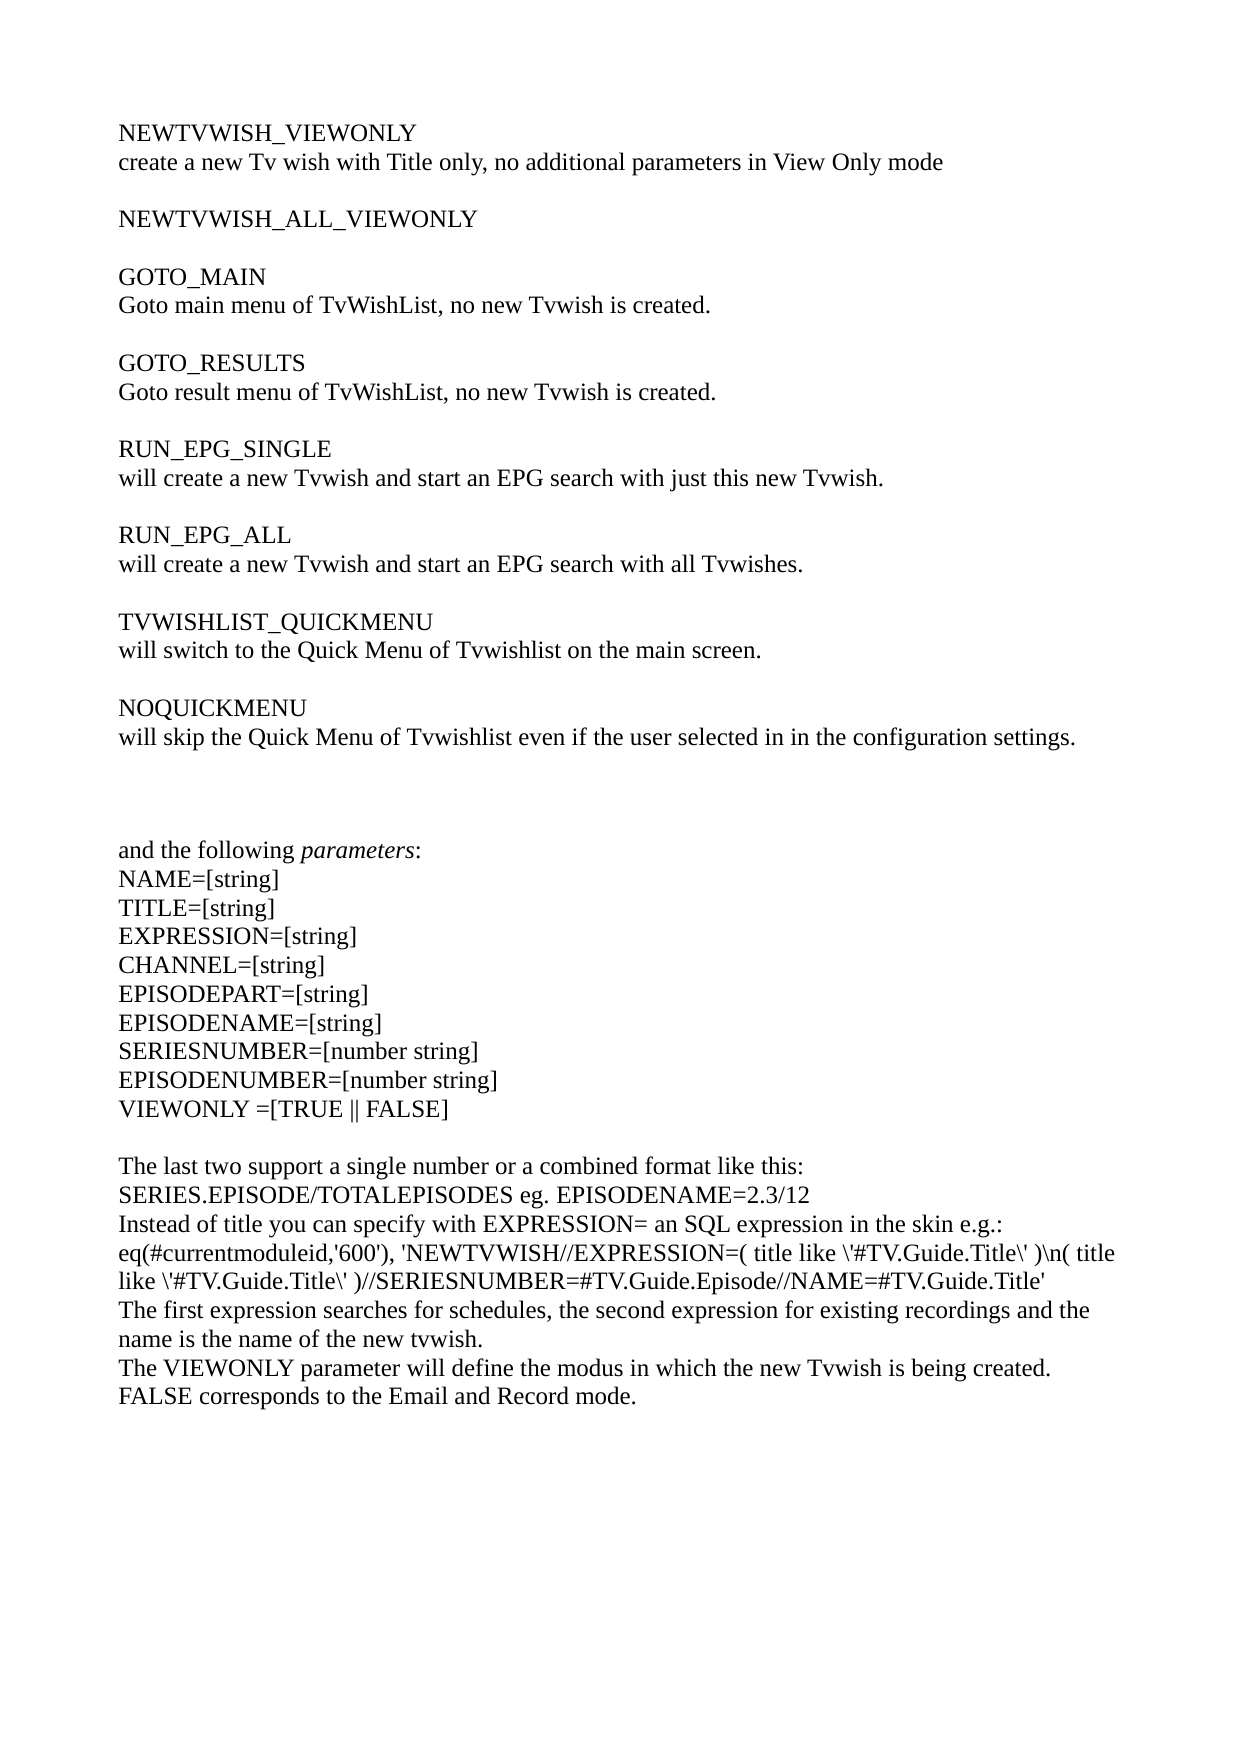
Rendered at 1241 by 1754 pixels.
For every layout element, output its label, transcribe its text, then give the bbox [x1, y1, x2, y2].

text TITLE=[string] [118, 893, 1122, 921]
text NOQUICKMENU [118, 693, 1122, 722]
text SERIESNUMBER=[number string] [118, 1036, 1122, 1065]
text TVWISHLIST_QUICKMENU [118, 607, 1122, 636]
text Goto result menu of TvWishList, no new Tvwish is created. [118, 377, 1122, 406]
text will create a new Tvwish and start an EPG search with all Tvwishes. [118, 549, 1122, 578]
text will create a new Tvwish and start an EPG search with just this new Tvwish. [118, 463, 1122, 492]
text NEWTVWISH_ALL_VIEWONLY [118, 204, 1122, 233]
text Goto main menu of TvWishList, no new Tvwish is created. [118, 291, 1122, 319]
text will skip the Quick Menu of Tvwishlist even if the user selected in in the configuration settings. [118, 722, 1122, 751]
text and the following parameters: [118, 835, 1122, 864]
text VIEWONLY =[TRUE || FALSE] [118, 1094, 1122, 1123]
text Instead of title you can specify with EXPRESSION= an SQL expression in the skin e.g.: [118, 1209, 1122, 1238]
text The first expression searches for schedules, the second expression for existing recordings and the name is the name of the new tvwish. [118, 1295, 1122, 1353]
text RUN_EPG_ALL [118, 521, 1122, 549]
text EPISODEPART=[string] [118, 979, 1122, 1008]
text NEWTVWISH_VIEWONLY [118, 118, 1122, 147]
text The VIEWONLY parameter will define the modus in which the new Tvwish is being created. FALSE corresponds to the Email and Record mode. [118, 1353, 1122, 1410]
text The last two support a single number or a combined format like this: SERIES.EPISODE/TOTALEPISODES eg. EPISODENAME=2.3/12 [118, 1151, 1122, 1209]
text EPISODENUMBER=[number string] [118, 1065, 1122, 1094]
text eq(#currentmoduleid,'600'), 'NEWTVWISH//EXPRESSION=( title like \'#TV.Guide.Title\' )\n( title like \'#TV.Guide.Title\' )//SERIESNUMBER=#TV.Guide.Episode//NAME=#TV.Guide.Title' [118, 1238, 1122, 1295]
text GOTO_RESULTS [118, 348, 1122, 377]
text NAME=[string] [118, 864, 1122, 893]
text EPISODENAME=[string] [118, 1008, 1122, 1036]
text CHANNEL=[string] [118, 950, 1122, 979]
text will switch to the Quick Menu of Tvwishlist on the main screen. [118, 636, 1122, 664]
text GOTO_MAIN [118, 262, 1122, 291]
text create a new Tv wish with Title only, no additional parameters in View Only mode [118, 147, 1122, 176]
text RUN_EPG_SINGLE [118, 434, 1122, 463]
text EXPRESSION=[string] [118, 921, 1122, 950]
